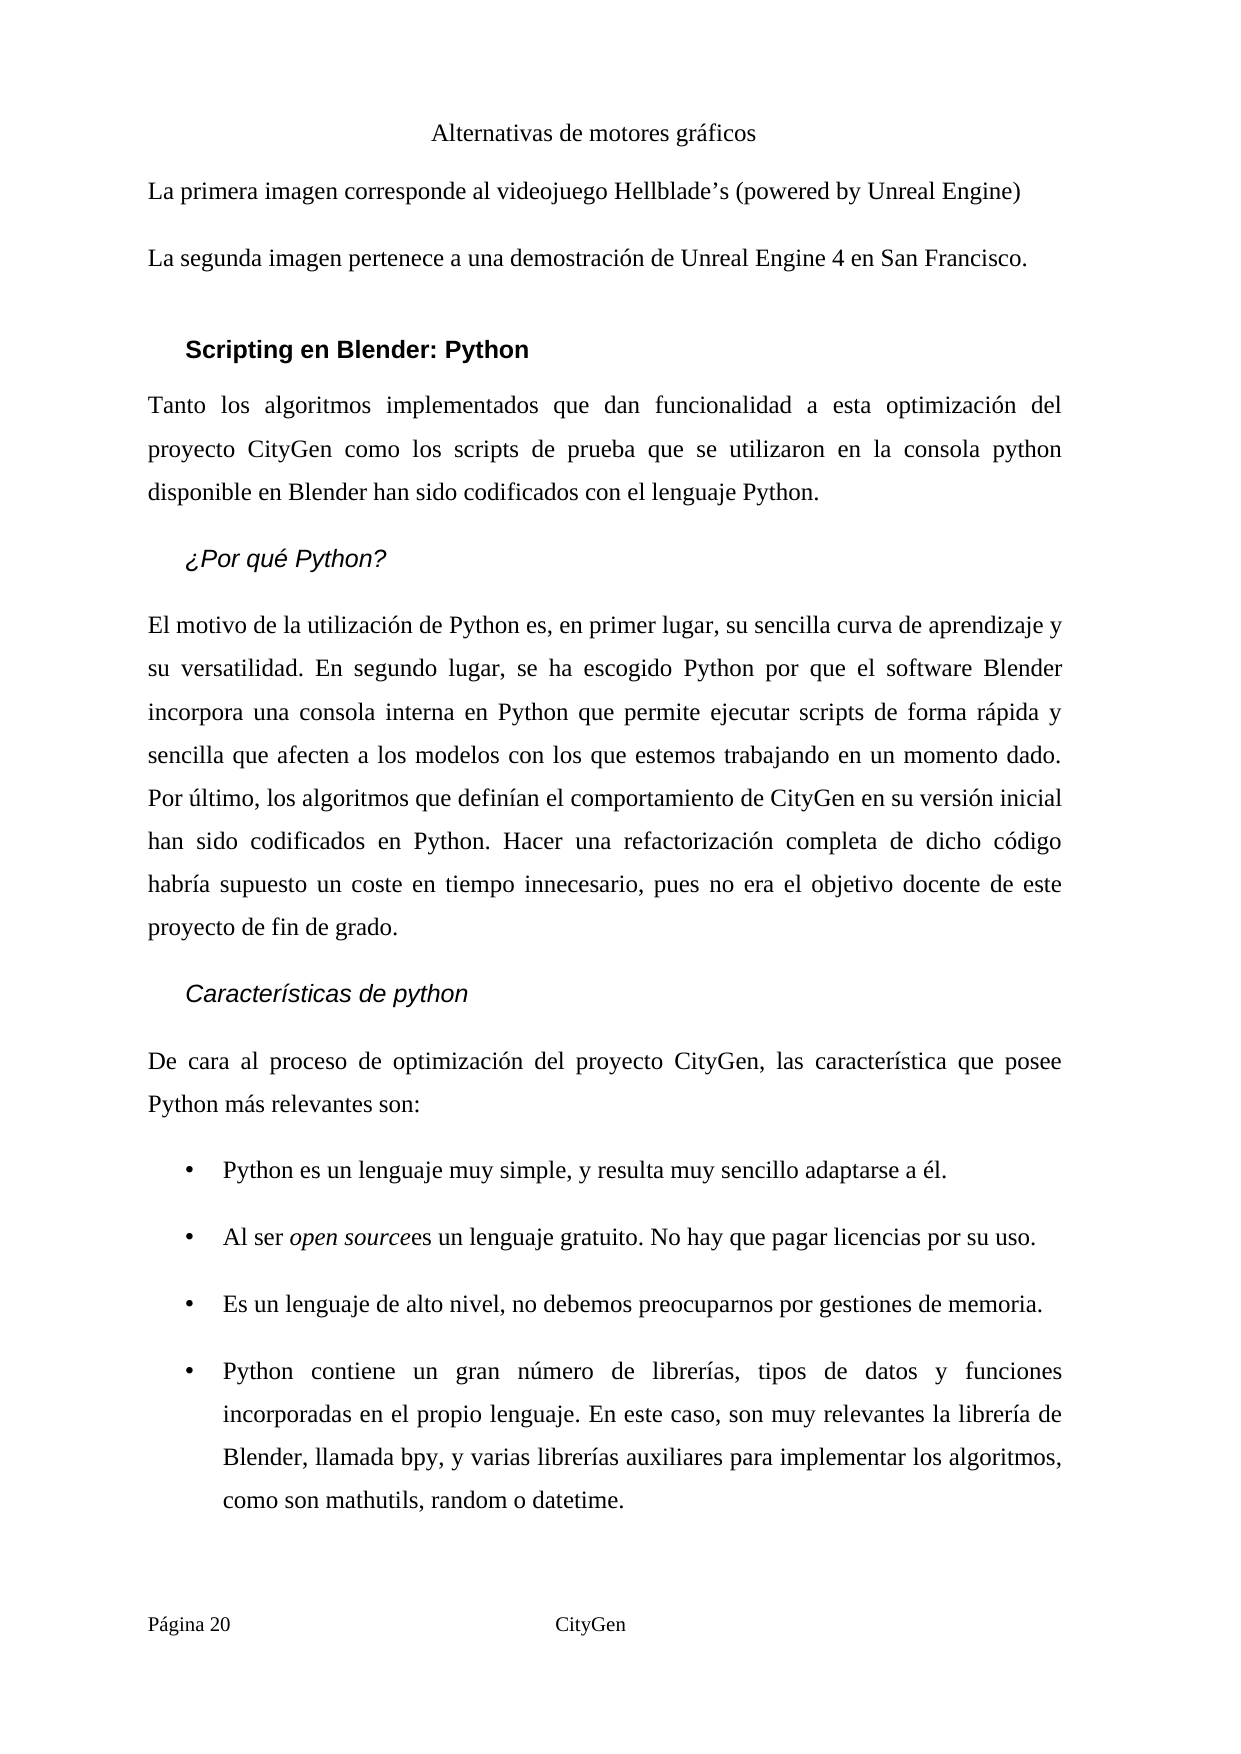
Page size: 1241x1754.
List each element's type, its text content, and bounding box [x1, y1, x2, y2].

text El motivo de la utilización de Python es, en primer lugar, su sencilla curva de aprendizaje y su versatilidad. En segundo lugar, se ha escogido Python por que el software Blender incorpora una consola interna en Python que permite ejecutar scripts de forma rápida y sencilla que afecten a los modelos con los que estemos trabajando en un momento dado. Por último, los algoritmos que definían el comportamiento de CityGen en su versión inicial han sido codificados en Python. Hacer una refactorización completa de dicho código habría supuesto un coste en tiempo innecesario, pues no era el objetivo docente de este proyecto de fin de grado. [148, 610, 1063, 941]
text La segunda imagen pertenece a una demostración de Unreal Engine 4 en San Francisco. [148, 243, 1063, 272]
list Python contiene un gran número de librerías, tipos de datos y funciones incorporadas en el propio lenguaje. En este caso, son muy relevantes la librería de Blender, llamada bpy, y varias librerías auxiliares para implementar los algoritmos, como son mathutils, random o datetime. [185, 1356, 1063, 1514]
text Tanto los algoritmos implementados que dan funcionalidad a esta optimización del proyecto CityGen como los scripts de prueba que se utilizaron en la consola python disponible en Blender han sido codificados con el lenguaje Python. [148, 391, 1063, 506]
list Python es un lenguaje muy simple, y resulta muy sencillo adaptarse a él. [185, 1156, 1063, 1184]
text La primera imagen corresponde al videojuego Hellblade’s (powered by Unreal Engine) [148, 176, 1063, 205]
subtitle Características de python [148, 979, 1063, 1008]
subtitle ¿Por qué Python? [148, 543, 1063, 572]
list Es un lenguaje de alto nivel, no debemos preocuparnos por gestiones de memoria. [185, 1289, 1063, 1318]
text De cara al proceso de optimización del proyecto CityGen, las característica que posee Python más relevantes son: [148, 1046, 1063, 1118]
subtitle Scripting en Blender: Python [148, 335, 1063, 364]
list Al ser open sourcees un lenguaje gratuito. No hay que pagar licencias por su uso. [185, 1222, 1063, 1251]
